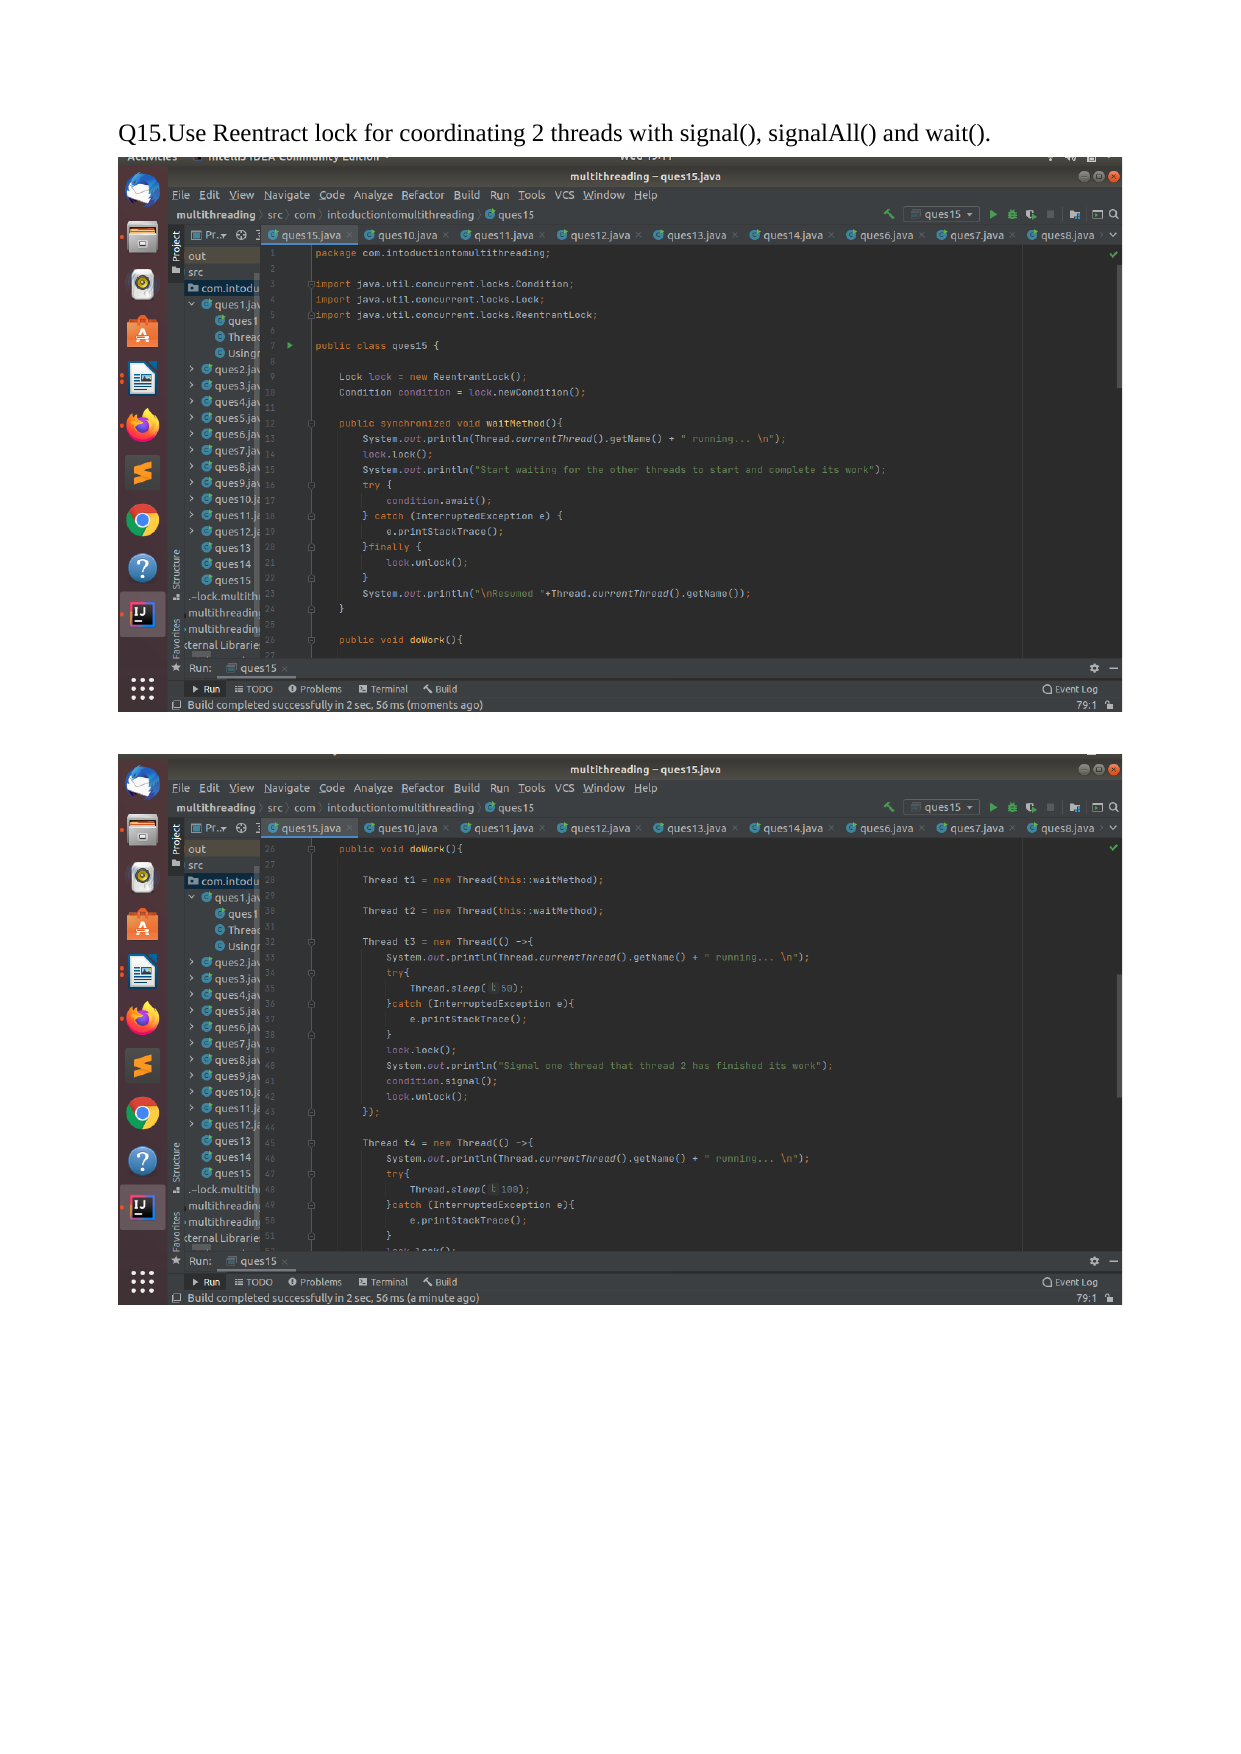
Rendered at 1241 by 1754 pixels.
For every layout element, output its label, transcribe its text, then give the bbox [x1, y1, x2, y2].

picture [118, 754, 1123, 1305]
text Q15.Use Reentract lock for coordinating 2 threads with signal(), signalAll() and wait(). [118, 118, 1122, 147]
picture [118, 157, 1123, 712]
